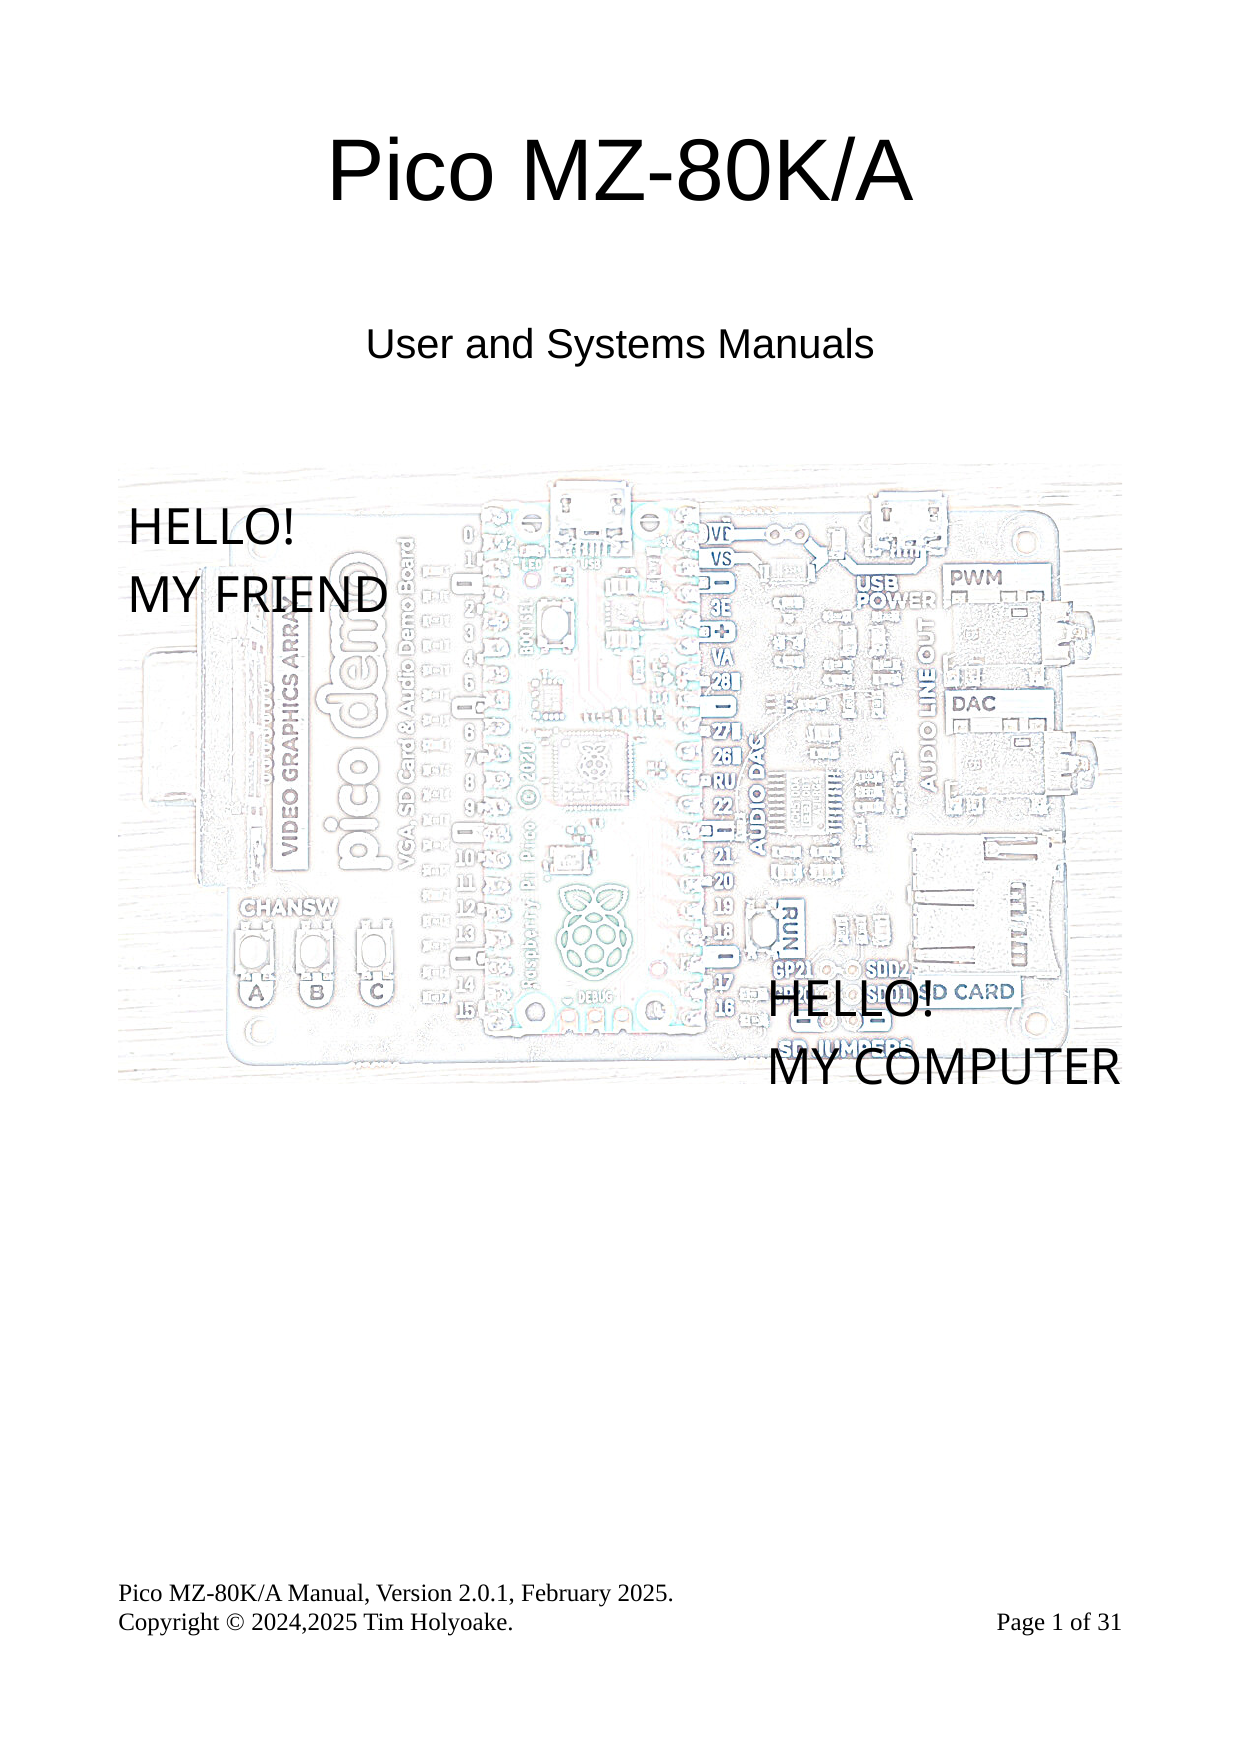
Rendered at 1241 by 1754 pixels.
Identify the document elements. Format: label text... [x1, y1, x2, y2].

text User and Systems Manuals [118, 319, 1122, 367]
picture [976, 1052, 990, 1066]
picture [118, 463, 1123, 1084]
picture [1098, 1052, 1112, 1065]
picture [775, 1054, 786, 1084]
picture [1098, 1069, 1114, 1084]
picture [931, 1054, 942, 1084]
text Pico MZ-80K/A [118, 118, 1122, 219]
picture [947, 1055, 958, 1084]
picture [891, 1052, 914, 1081]
picture [791, 1055, 802, 1084]
